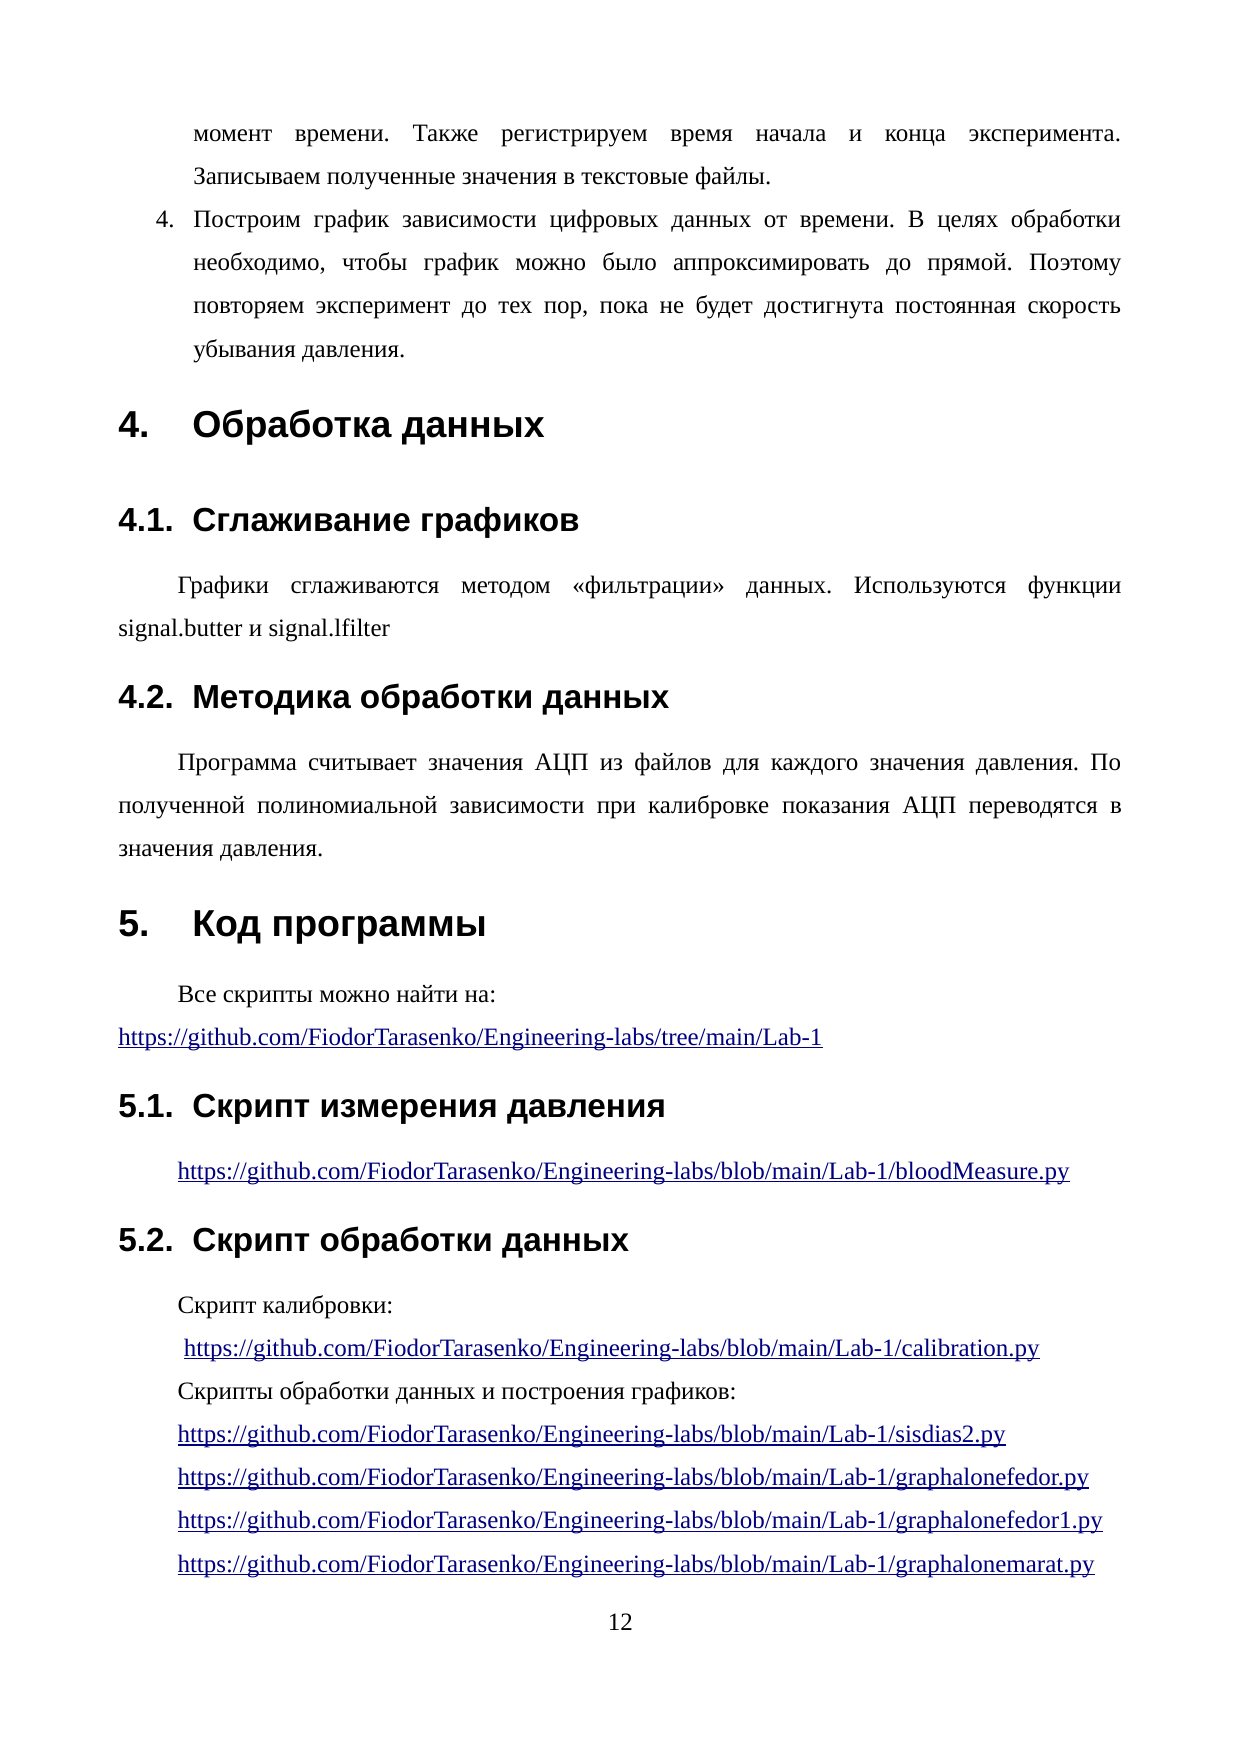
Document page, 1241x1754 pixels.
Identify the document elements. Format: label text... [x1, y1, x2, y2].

subtitle Код программы [118, 902, 1122, 945]
text Скрипт калибровки: [118, 1290, 1122, 1319]
text https://github.com/FiodorTarasenko/Engineering-labs/blob/main/Lab-1/graphalonefedor1.py [118, 1506, 1122, 1534]
text https://github.com/FiodorTarasenko/Engineering-labs/blob/main/Lab-1/sisdias2.py [118, 1419, 1122, 1448]
text https://github.com/FiodorTarasenko/Engineering-labs/blob/main/Lab-1/graphalonemarat.py [118, 1549, 1122, 1577]
text https://github.com/FiodorTarasenko/Engineering-labs/blob/main/Lab-1/graphalonefedor.py [118, 1462, 1122, 1491]
subtitle Обработка данных [118, 402, 1122, 445]
text Скрипты обработки данных и построения графиков: [118, 1376, 1122, 1405]
text Все скрипты можно найти на: https://github.com/FiodorTarasenko/Engineering-labs/tree/main/Lab-1 [118, 979, 1122, 1051]
subtitle Скрипт обработки данных [118, 1220, 1122, 1258]
text https://github.com/FiodorTarasenko/Engineering-labs/blob/main/Lab-1/bloodMeasure.py [118, 1156, 1122, 1185]
subtitle Методика обработки данных [118, 677, 1122, 716]
list Построим график зависимости цифровых данных от времени. В целях обработки необходимо, чтобы график можно было аппроксимировать до прямой. Поэтому повторяем эксперимент до тех пор, пока не будет достигнута постоянная скорость убывания давления. [156, 204, 1122, 362]
text Графики сглаживаются методом «фильтрации» данных. Используются функции signal.butter и signal.lfilter [118, 570, 1122, 642]
text Программа считывает значения АЦП из файлов для каждого значения давления. По полученной полиномиальной зависимости при калибровке показания АЦП переводятся в значения давления. [118, 747, 1122, 862]
subtitle Сглаживание графиков [118, 500, 1122, 538]
list момент времени. Также регистрируем время начала и конца эксперимента. Записываем полученные значения в текстовые файлы. [156, 118, 1122, 190]
text https://github.com/FiodorTarasenko/Engineering-labs/blob/main/Lab-1/calibration.py [118, 1333, 1122, 1362]
subtitle Скрипт измерения давления [118, 1086, 1122, 1124]
